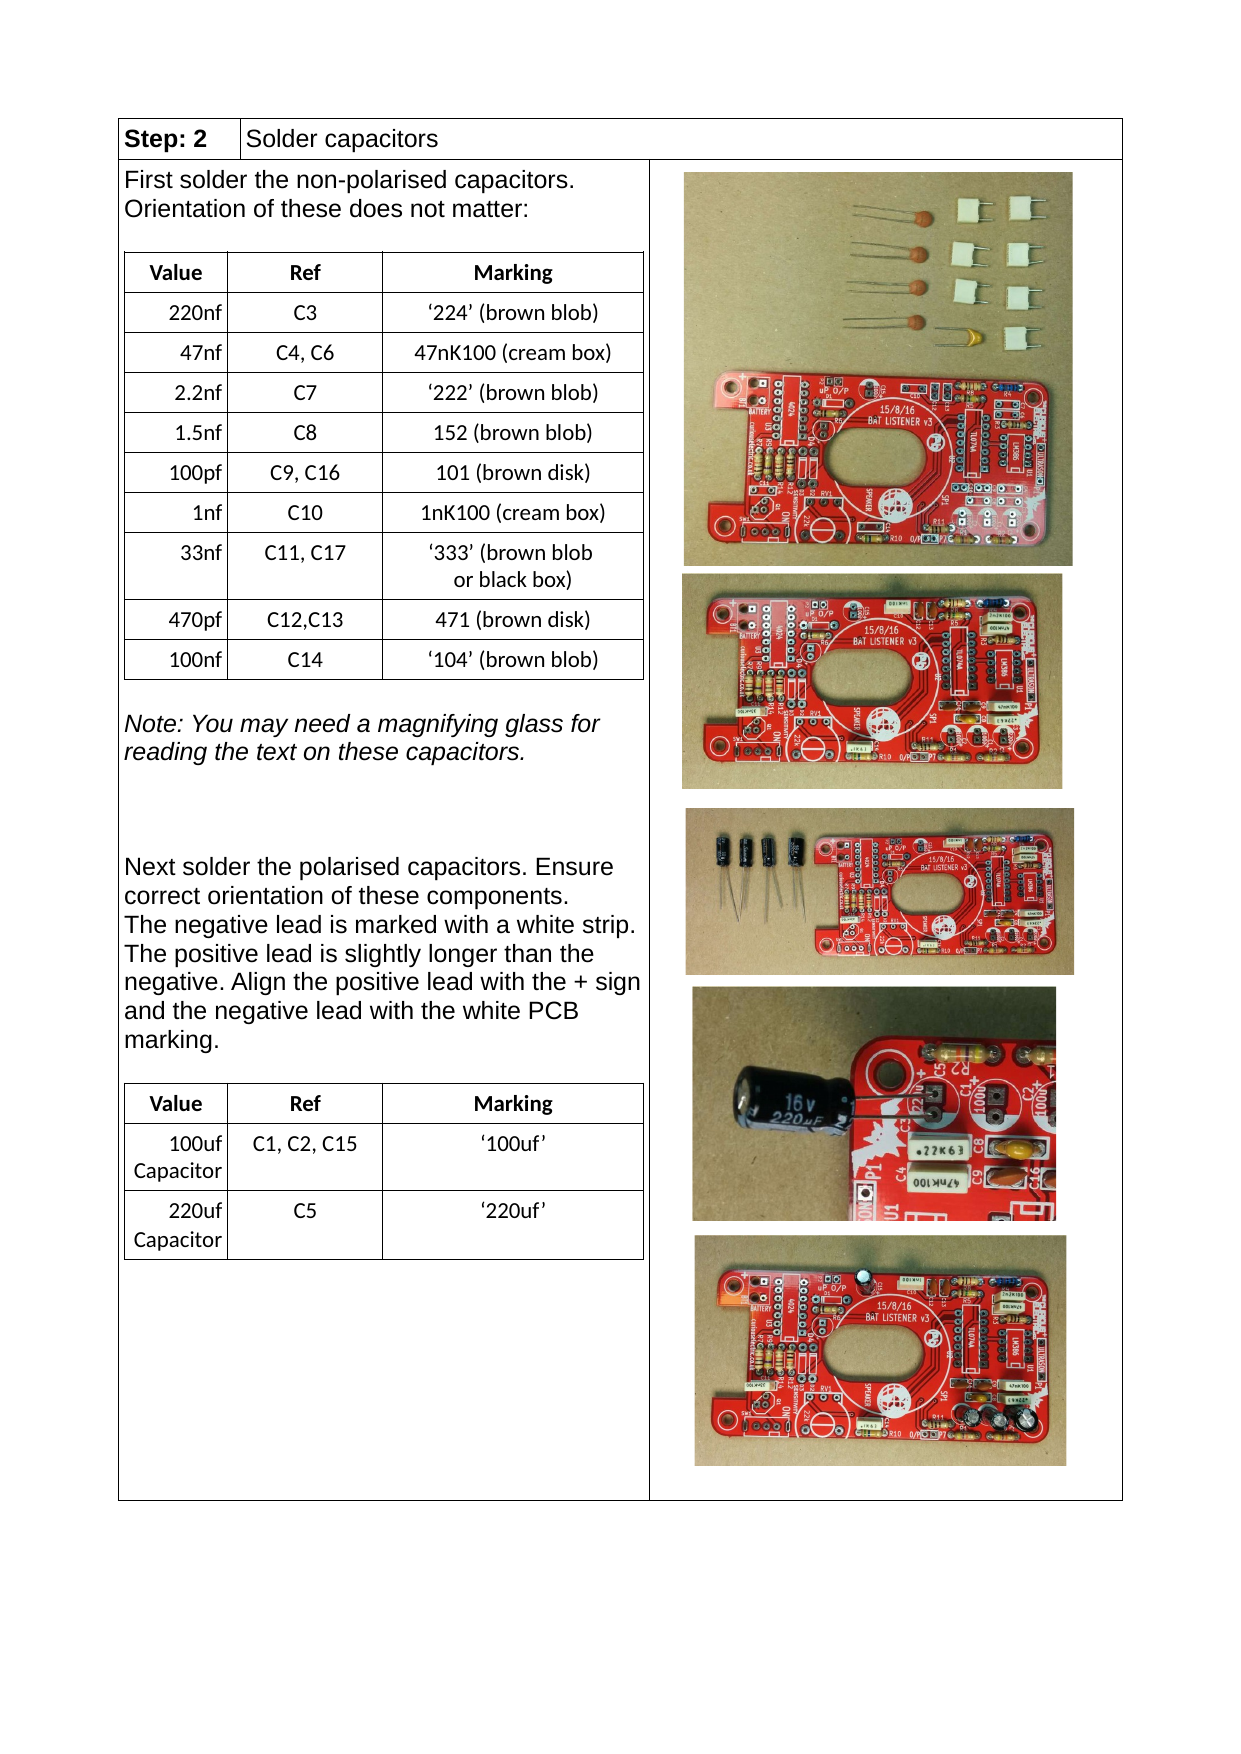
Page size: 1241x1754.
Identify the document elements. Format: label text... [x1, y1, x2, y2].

table_cell C7 [228, 373, 382, 411]
table_header Ref [228, 1084, 382, 1122]
table_header Solder capacitors [241, 119, 1122, 159]
picture [683, 172, 1073, 566]
table_cell 1nf [125, 493, 227, 531]
table_cell 100nf [125, 640, 227, 679]
table_cell 1.5nf [125, 413, 227, 451]
table_cell 220nf [125, 293, 227, 331]
table_header Ref [228, 253, 382, 291]
table_cell C10 [228, 493, 382, 531]
table_cell C5 [228, 1191, 382, 1258]
table_cell 1nK100 (cream box) [383, 493, 643, 531]
table_cell 33nf [125, 533, 227, 599]
table_cell First solder the non-polarised capacitors. Orientation of these does not matter: Note: You may need a magnifying glass for reading the text on these capacitors. Next solder the polarised capacitors. Ensure correct orientation of these components. The negative lead is marked with a white strip. The positive lead is slightly longer than the negative. Align the positive lead with the + sign and the negative lead with the white PCB marking. [119, 160, 649, 1500]
picture [694, 1235, 1067, 1466]
table_cell ‘224’ (brown blob) [383, 293, 643, 331]
table_cell C12,C13 [228, 600, 382, 639]
table_header Step: 2 [119, 119, 240, 159]
table_cell 47nK100 (cream box) [383, 333, 643, 371]
table_cell C11, C17 [228, 533, 382, 599]
table_cell C4, C6 [228, 333, 382, 371]
table_cell C9, C16 [228, 453, 382, 491]
table_cell ‘333’ (brown blob or black box) [383, 533, 643, 599]
table_cell ‘104’ (brown blob) [383, 640, 643, 679]
table_cell C3 [228, 293, 382, 331]
picture [692, 986, 1057, 1221]
table_cell 101 (brown disk) [383, 453, 643, 491]
table_header Value [125, 1084, 227, 1122]
table_cell 220uf Capacitor [125, 1191, 227, 1258]
picture [682, 573, 1063, 789]
table_cell 470pf [125, 600, 227, 639]
table_header Value [125, 253, 227, 291]
table_cell ‘220uf’ [383, 1191, 643, 1258]
table_cell 100uf Capacitor [125, 1124, 227, 1190]
table_cell ‘100uf’ [383, 1124, 643, 1190]
table_cell C14 [228, 640, 382, 679]
table_cell 47nf [125, 333, 227, 371]
table_header Marking [383, 253, 643, 291]
table_header Marking [383, 1084, 643, 1122]
table_cell 100pf [125, 453, 227, 491]
table_cell 471 (brown disk) [383, 600, 643, 639]
table_cell 2.2nf [125, 373, 227, 411]
picture [685, 808, 1075, 975]
table_cell 152 (brown blob) [383, 413, 643, 451]
table_cell ‘222’ (brown blob) [383, 373, 643, 411]
table_cell C8 [228, 413, 382, 451]
table_cell [650, 160, 1122, 1500]
table_cell C1, C2, C15 [228, 1124, 382, 1190]
